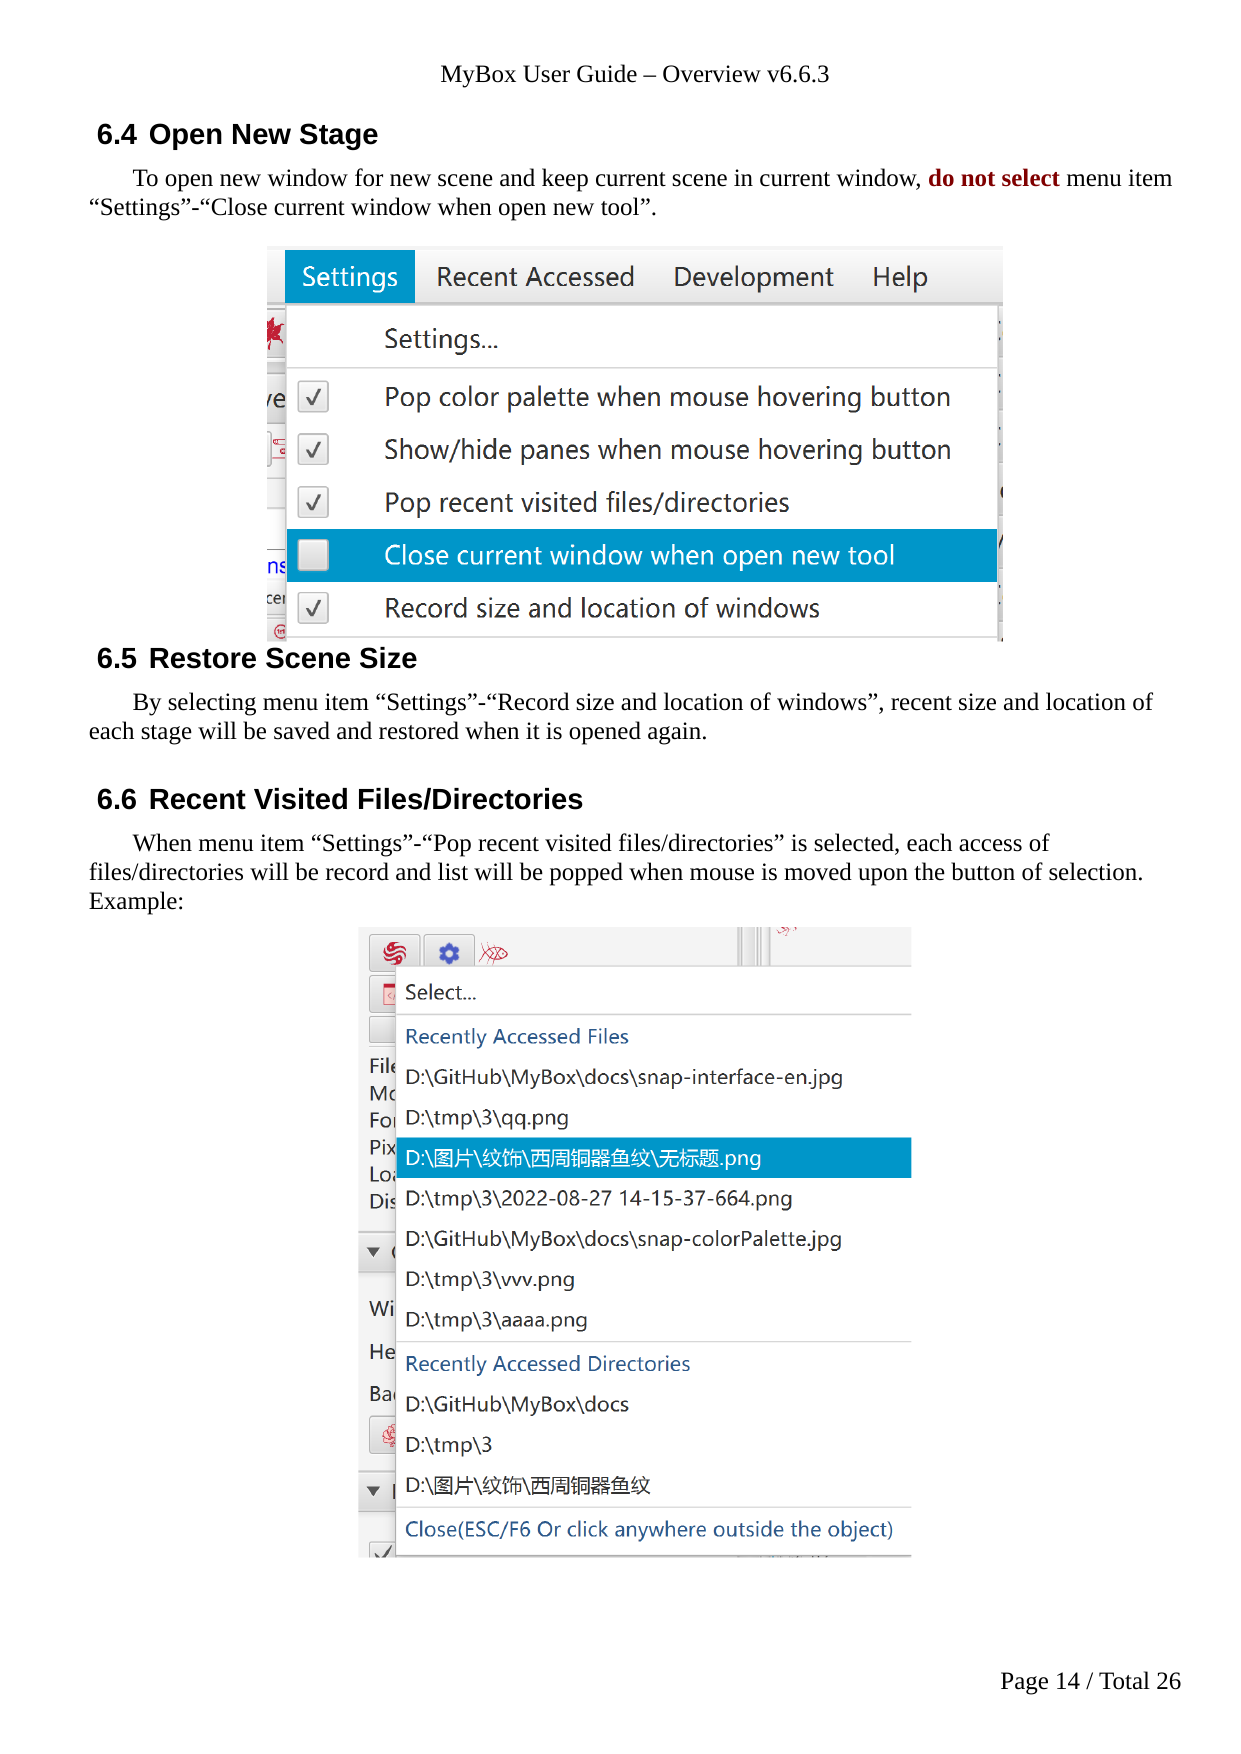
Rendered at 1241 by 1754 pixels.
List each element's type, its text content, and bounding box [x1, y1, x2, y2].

text By selecting menu item “Settings”-“Record size and location of windows”, recent size and location of each stage will be saved and restored when it is opened again. [88, 687, 1181, 745]
picture [266, 233, 1003, 642]
subtitle Open New Stage [88, 117, 1181, 151]
subtitle Restore Scene Size [88, 258, 1181, 675]
text To open new window for new scene and keep current scene in current window, do not select menu item “Settings”-“Close current window when open new tool”. [88, 163, 1181, 221]
subtitle Recent Visited Files/Directories [88, 782, 1181, 816]
picture [358, 927, 912, 1558]
text When menu item “Settings”-“Pop recent visited files/directories” is selected, each access of files/directories will be record and list will be popped when mouse is moved upon the button of selection. Example: [88, 828, 1181, 914]
